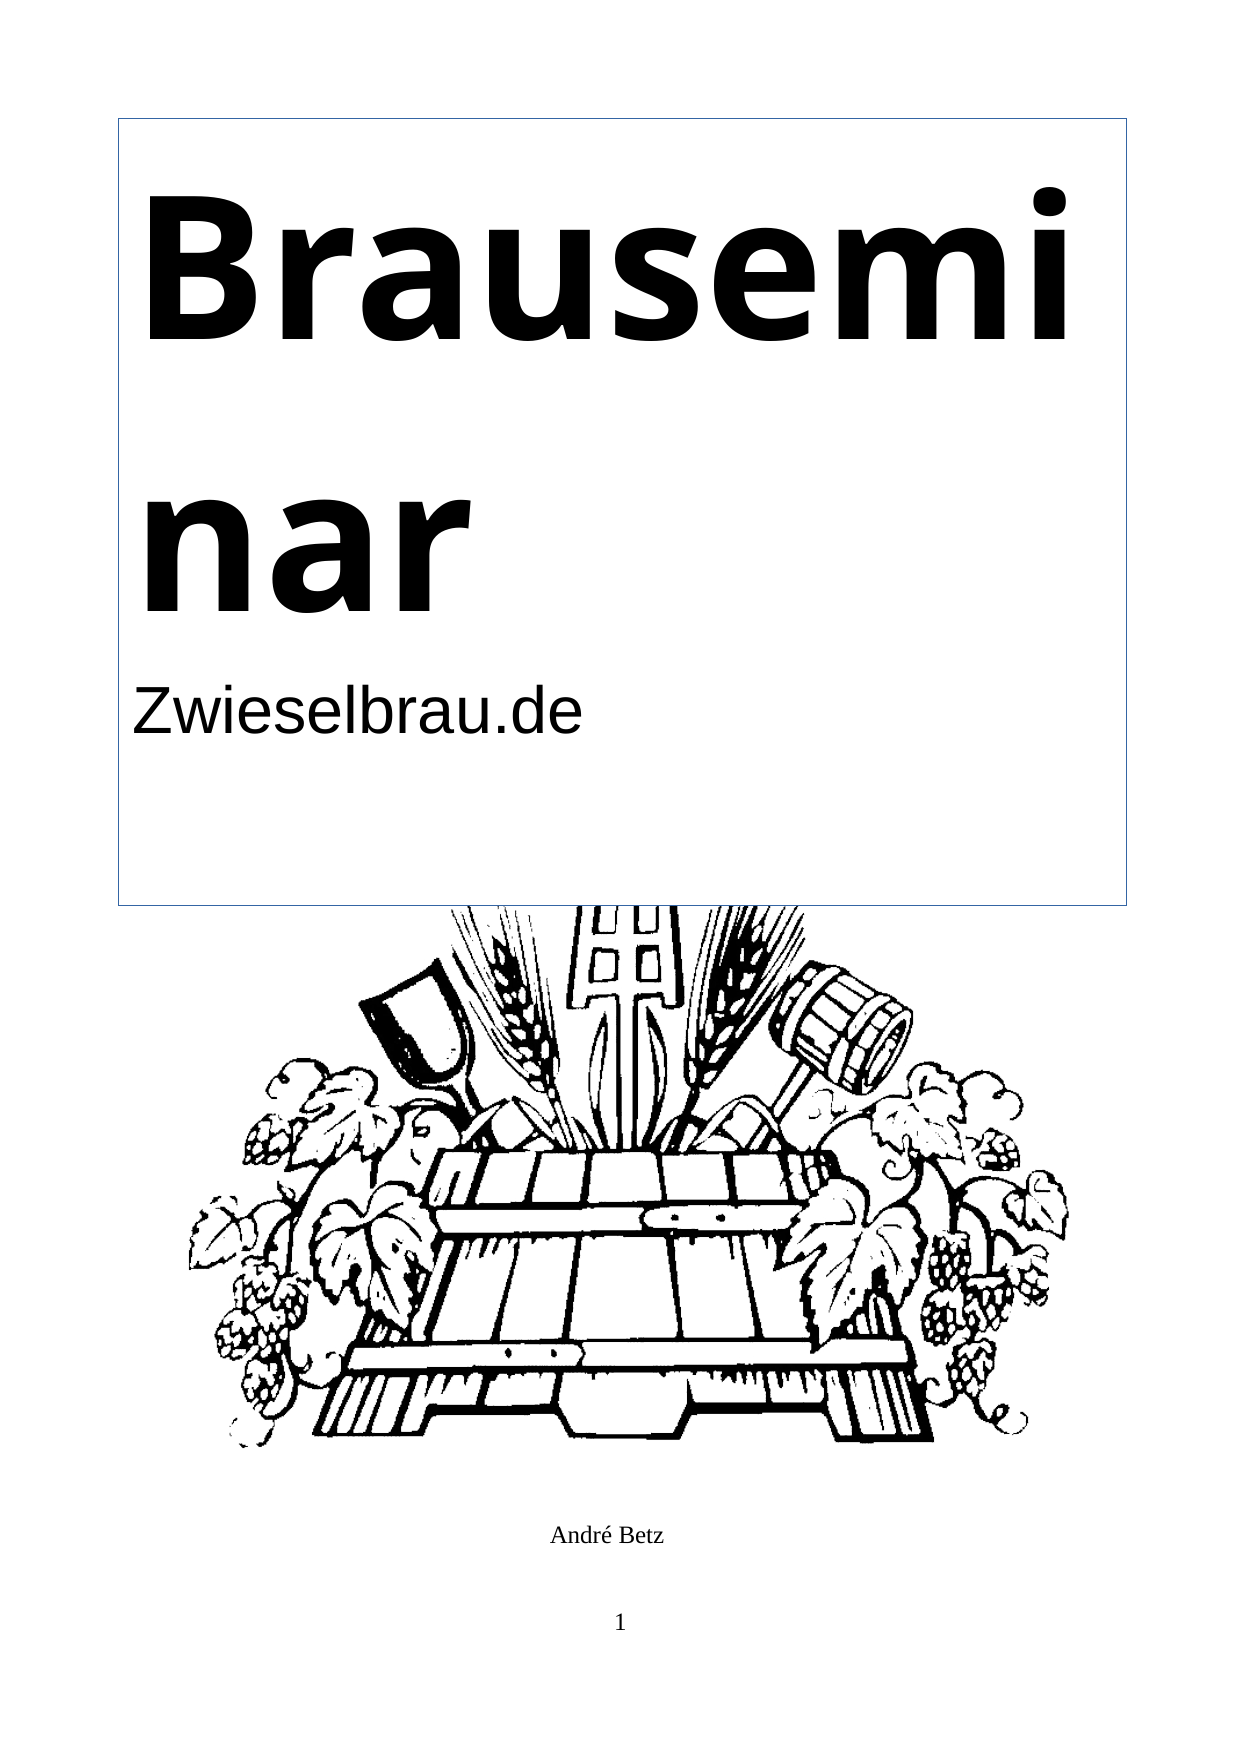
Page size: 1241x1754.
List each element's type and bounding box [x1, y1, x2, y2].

picture [161, 906, 1091, 1466]
